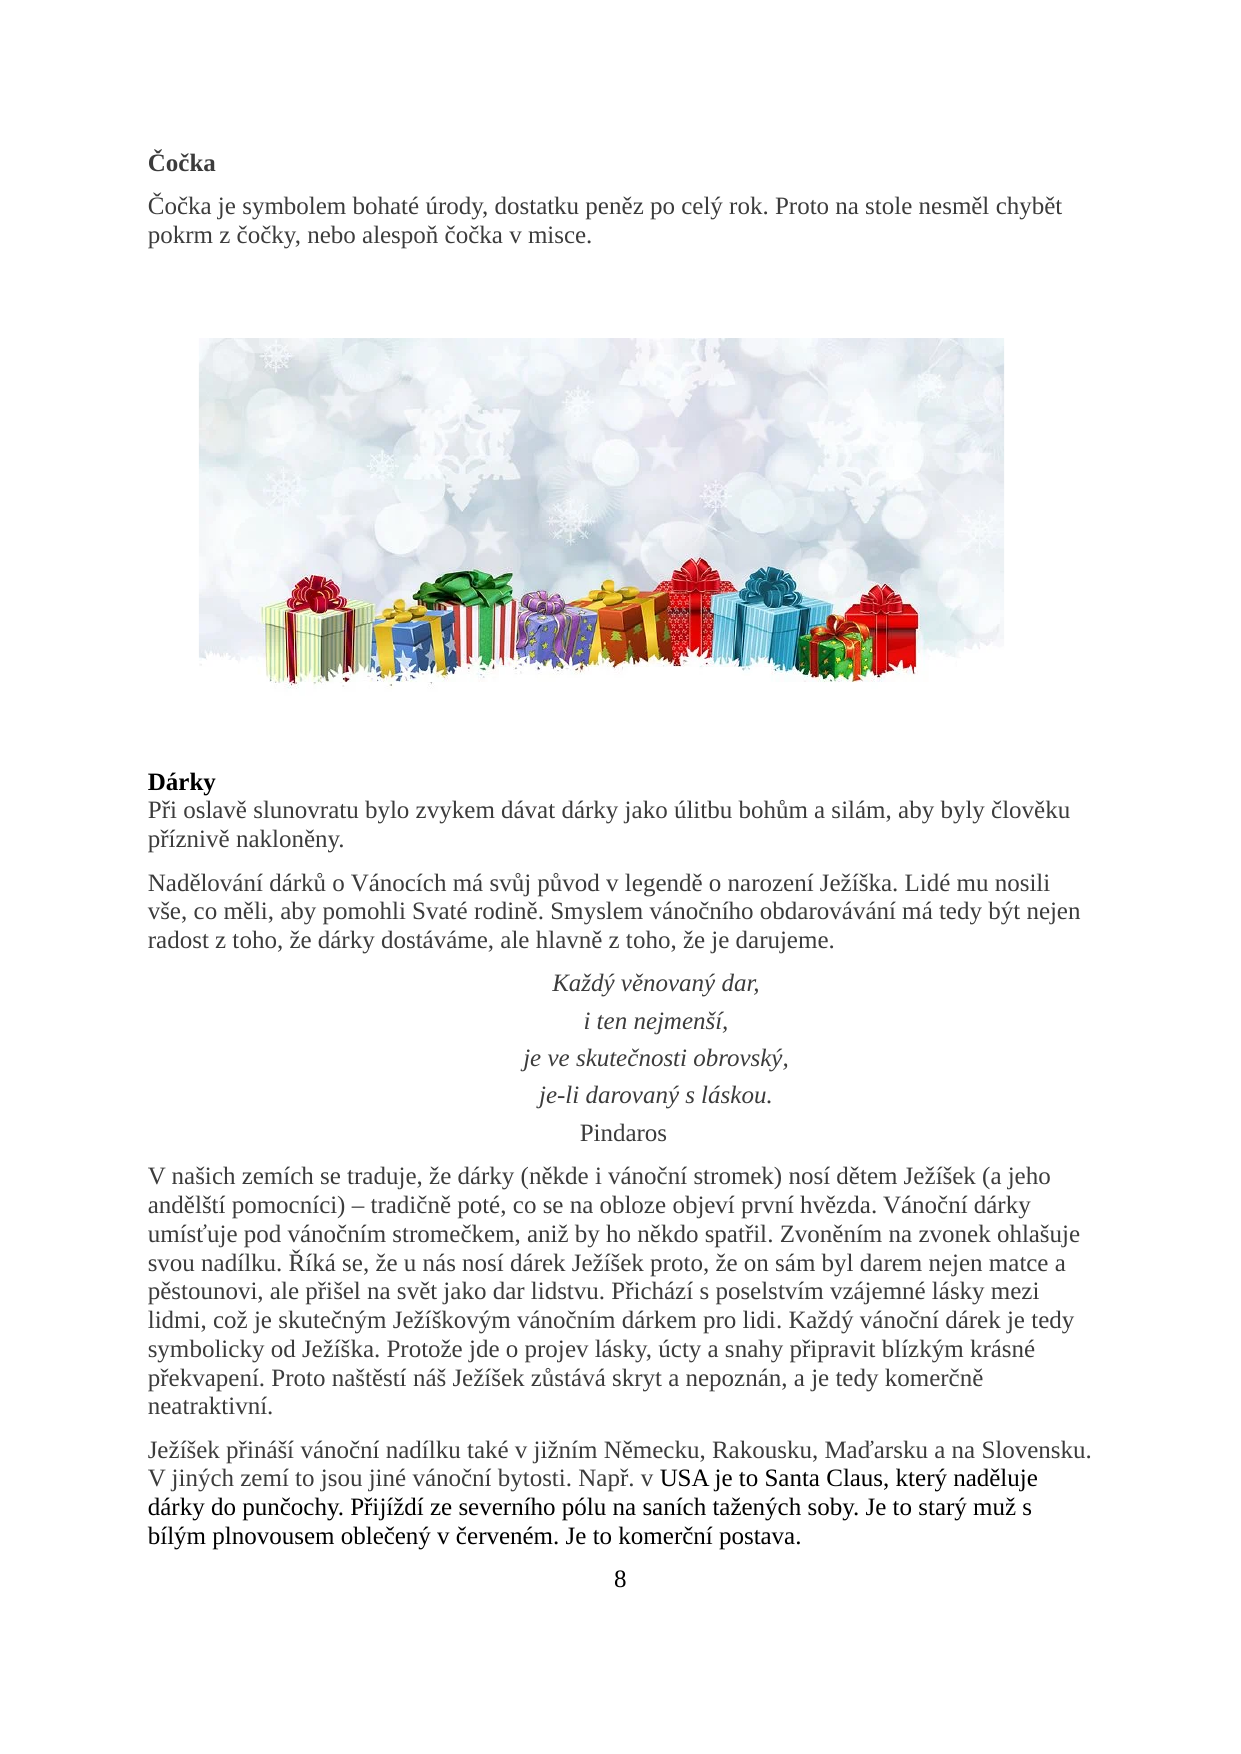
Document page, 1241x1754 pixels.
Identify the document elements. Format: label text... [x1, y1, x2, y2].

text Čočka je symbolem bohaté úrody, dostatku peněz po celý rok. Proto na stole nesměl chybět pokrm z čočky, nebo alespoň čočka v misce. [148, 191, 1093, 248]
text je ve skutečnosti obrovský, [221, 1043, 1093, 1072]
text Čočka [148, 148, 1093, 176]
text Každý věnovaný dar, [221, 968, 1093, 997]
text Ježíšek přináší vánoční nadílku také v jižním Německu, Rakousku, Maďarsku a na Slovensku. V jiných zemí to jsou jiné vánoční bytosti. Např. v USA je to Santa Claus, který naděluje dárky do punčochy. Přijíždí ze severního pólu na saních tažených soby. Je to starý muž s bílým plnovousem oblečený v červeném. Je to komerční postava. [148, 1435, 1093, 1550]
text Při oslavě slunovratu bylo zvykem dávat dárky jako úlitbu bohům a silám, aby byly člověku příznivě nakloněny. [148, 796, 1093, 853]
text Pindaros [148, 1118, 1093, 1147]
picture [198, 338, 1005, 767]
text i ten nejmenší, [221, 1006, 1093, 1034]
text je-li darovaný s láskou. [221, 1081, 1093, 1109]
text V našich zemích se traduje, že dárky (někde i vánoční stromek) nosí dětem Ježíšek (a jeho andělští pomocníci) – tradičně poté, co se na obloze objeví první hvězda. Vánoční dárky umísťuje pod vánočním stromečkem, aniž by ho někdo spatřil. Zvoněním na zvonek ohlašuje svou nadílku. Říká se, že u nás nosí dárek Ježíšek proto, že on sám byl darem nejen matce a pěstounovi, ale přišel na svět jako dar lidstvu. Přichází s poselstvím vzájemné lásky mezi lidmi, což je skutečným Ježíškovým vánočním dárkem pro lidi. Každý vánoční dárek je tedy symbolicky od Ježíška. Protože jde o projev lásky, úcty a snahy připravit blízkým krásné překvapení. Proto naštěstí náš Ježíšek zůstává skryt a nepoznán, a je tedy komerčně neatraktivní. [148, 1161, 1093, 1420]
text Nadělování dárků o Vánocích má svůj původ v legendě o narození Ježíška. Lidé mu nosili vše, co měli, aby pomohli Svaté rodině. Smyslem vánočního obdarovávání má tedy být nejen radost z toho, že dárky dostáváme, ale hlavně z toho, že je darujeme. [148, 868, 1093, 954]
text 8 [148, 1564, 1093, 1593]
subtitle Dárky [148, 327, 1093, 796]
